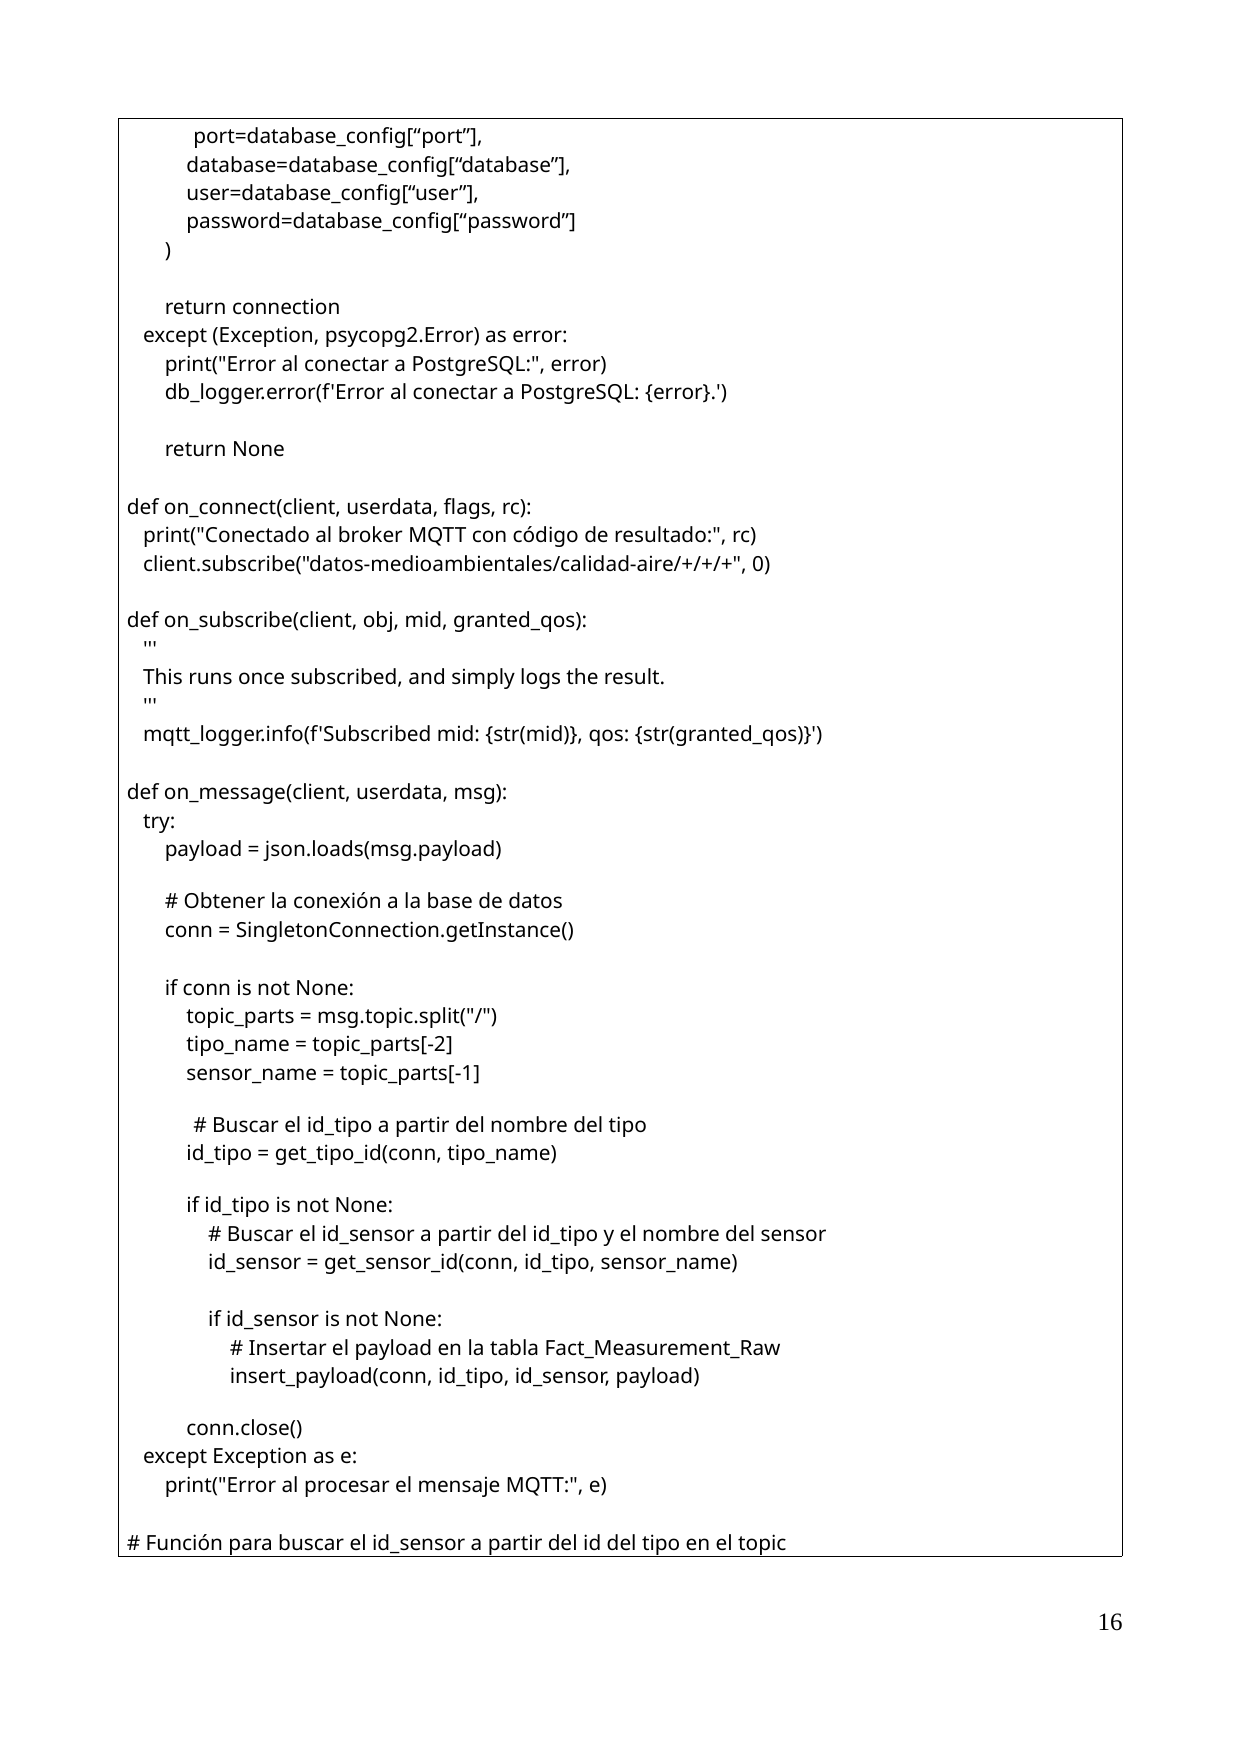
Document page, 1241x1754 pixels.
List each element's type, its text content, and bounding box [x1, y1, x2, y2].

text conn = SingletonConnection.getInstance() [119, 912, 1122, 943]
text if conn is not None: [119, 969, 1122, 998]
text except (Exception, psycopg2.Error) as error: [119, 317, 1122, 346]
text topic_parts = msg.topic.split("/") [119, 998, 1122, 1026]
text def on_subscribe(client, obj, mid, granted_qos): [119, 602, 1122, 631]
text db_logger.error(f'Error al conectar a PostgreSQL: {error}.') [119, 374, 1122, 406]
text sensor_name = topic_parts[-1] [119, 1055, 1122, 1086]
text try: [119, 803, 1122, 831]
text ''' [119, 631, 1122, 659]
text def on_connect(client, userdata, flags, rc): [119, 489, 1122, 517]
text return connection [119, 289, 1122, 317]
text payload = json.loads(msg.payload) [119, 831, 1122, 863]
text password=database_config[“password”] [119, 203, 1122, 232]
text return None [119, 431, 1122, 462]
text print("Error al conectar a PostgreSQL:", error) [119, 346, 1122, 374]
text # Insertar el payload en la tabla Fact_Measurement_Raw [119, 1329, 1122, 1358]
text insert_payload(conn, id_tipo, id_sensor, payload) [119, 1358, 1122, 1389]
text if id_tipo is not None: [119, 1187, 1122, 1216]
text # Función para buscar el id_sensor a partir del id del tipo en el topic [119, 1525, 1122, 1556]
text This runs once subscribed, and simply logs the result. [119, 659, 1122, 688]
text ''' [119, 688, 1122, 716]
text conn.close() [119, 1410, 1122, 1438]
text port=database_config[“port”], [119, 119, 1122, 147]
text if id_sensor is not None: [119, 1301, 1122, 1329]
text user=database_config[“user”], [119, 175, 1122, 203]
text client.subscribe("datos-medioambientales/calidad-aire/+/+/+", 0) [119, 546, 1122, 577]
text # Buscar el id_sensor a partir del id_tipo y el nombre del sensor [119, 1216, 1122, 1244]
text tipo_name = topic_parts[-2] [119, 1026, 1122, 1055]
text def on_message(client, userdata, msg): [119, 774, 1122, 803]
text # Obtener la conexión a la base de datos [119, 883, 1122, 912]
text id_sensor = get_sensor_id(conn, id_tipo, sensor_name) [119, 1244, 1122, 1276]
text mqtt_logger.info(f'Subscribed mid: {str(mid)}, qos: {str(granted_qos)}') [119, 716, 1122, 748]
text id_tipo = get_tipo_id(conn, tipo_name) [119, 1135, 1122, 1167]
text print("Conectado al broker MQTT con código de resultado:", rc) [119, 517, 1122, 546]
text # Buscar el id_tipo a partir del nombre del tipo [119, 1107, 1122, 1135]
text database=database_config[“database”], [119, 147, 1122, 175]
text print("Error al procesar el mensaje MQTT:", e) [119, 1467, 1122, 1498]
text except Exception as e: [119, 1438, 1122, 1467]
text ) [119, 232, 1122, 263]
